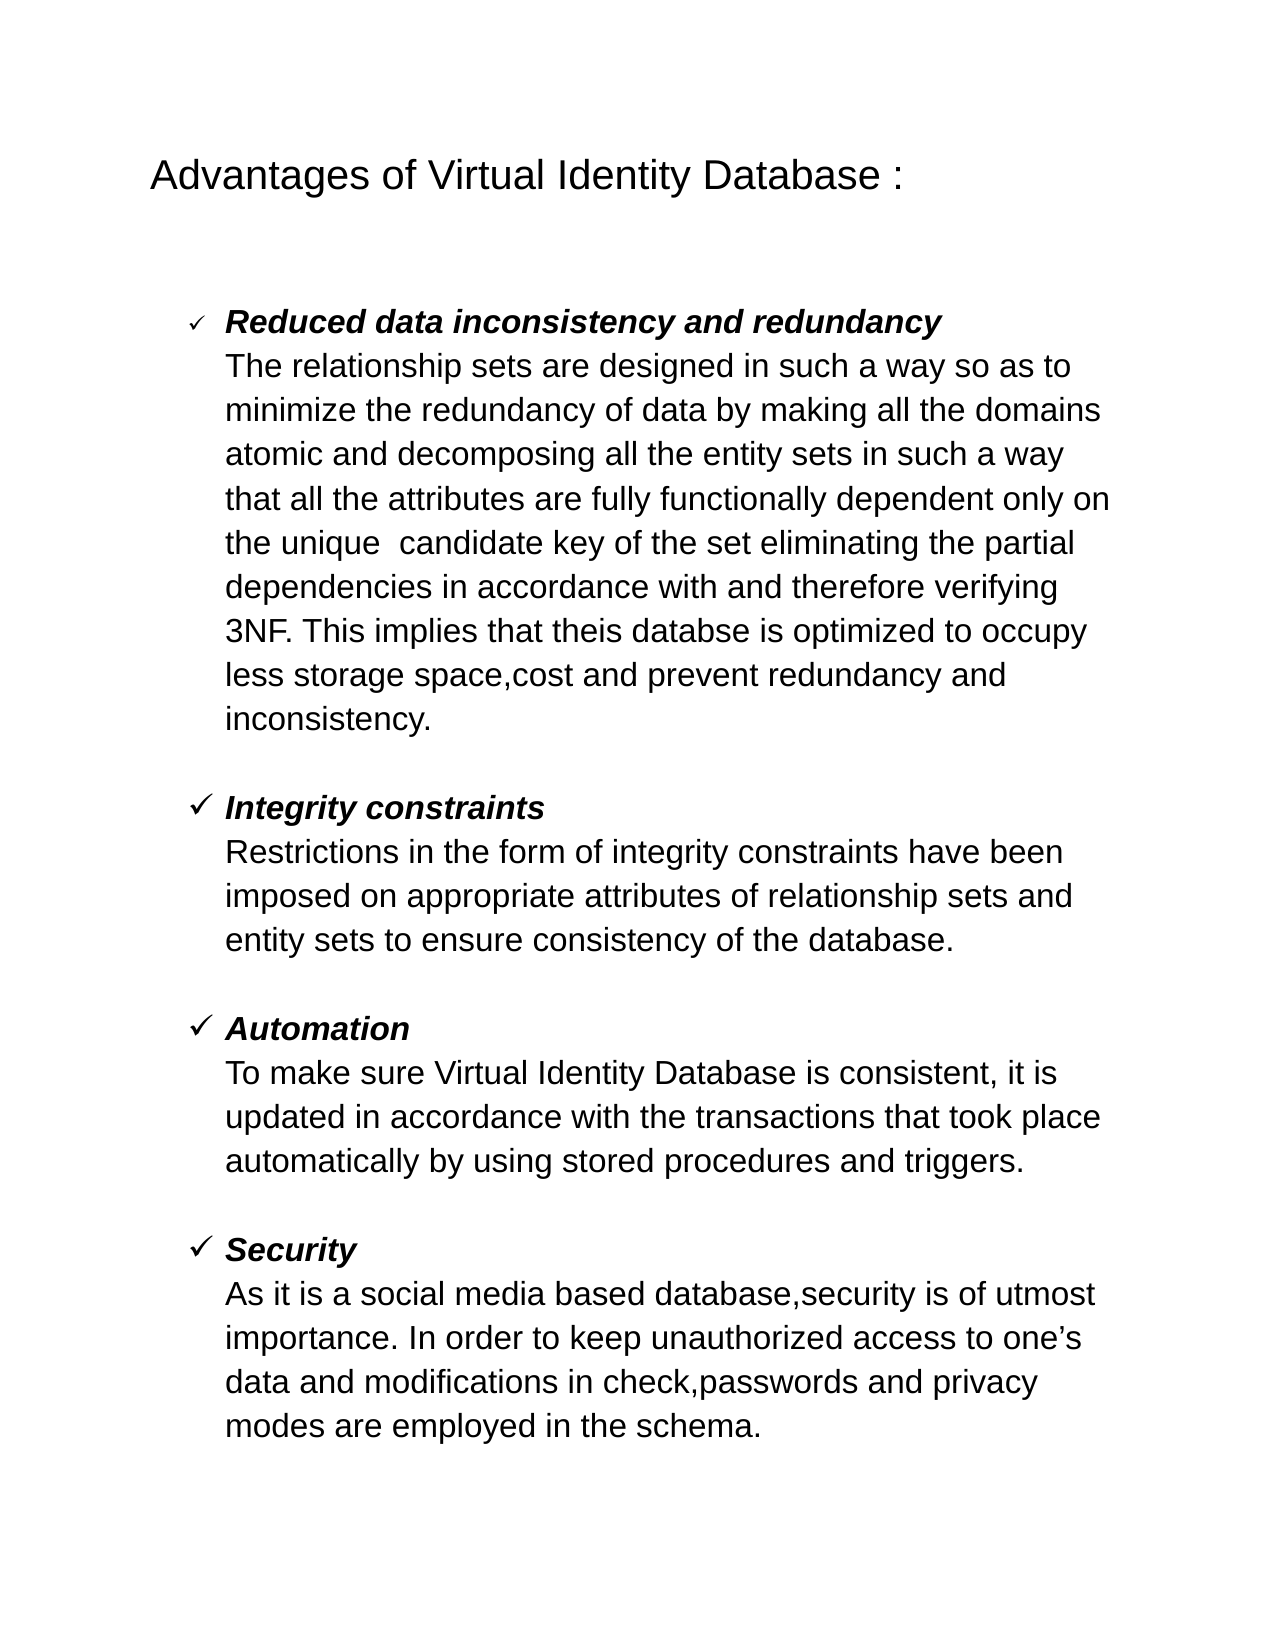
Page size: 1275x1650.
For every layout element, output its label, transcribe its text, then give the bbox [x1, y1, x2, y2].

list To make sure Virtual Identity Database is consistent, it is updated in accordance with the transactions that took place automatically by using stored procedures and triggers. [225, 1053, 1125, 1180]
list Restrictions in the form of integrity constraints have been imposed on appropriate attributes of relationship sets and entity sets to ensure consistency of the database. [225, 832, 1125, 959]
list Integrity constraints [187, 788, 1125, 826]
text Advantages of Virtual Identity Database : [150, 150, 1125, 198]
list As it is a social media based database,security is of utmost importance. In order to keep unauthorized access to one’s data and modifications in check,passwords and privacy modes are employed in the schema. [225, 1274, 1125, 1445]
list Security [187, 1229, 1125, 1268]
list Reduced data inconsistency and redundancy [187, 302, 1125, 340]
list Automation [187, 1009, 1125, 1047]
list The relationship sets are designed in such a way so as to minimize the redundancy of data by making all the domains atomic and decomposing all the entity sets in such a way that all the attributes are fully functionally dependent only on the unique candidate key of the set eliminating the partial dependencies in accordance with and therefore verifying 3NF. This implies that theis databse is optimized to occupy less storage space,cost and prevent redundancy and inconsistency. [225, 346, 1125, 738]
